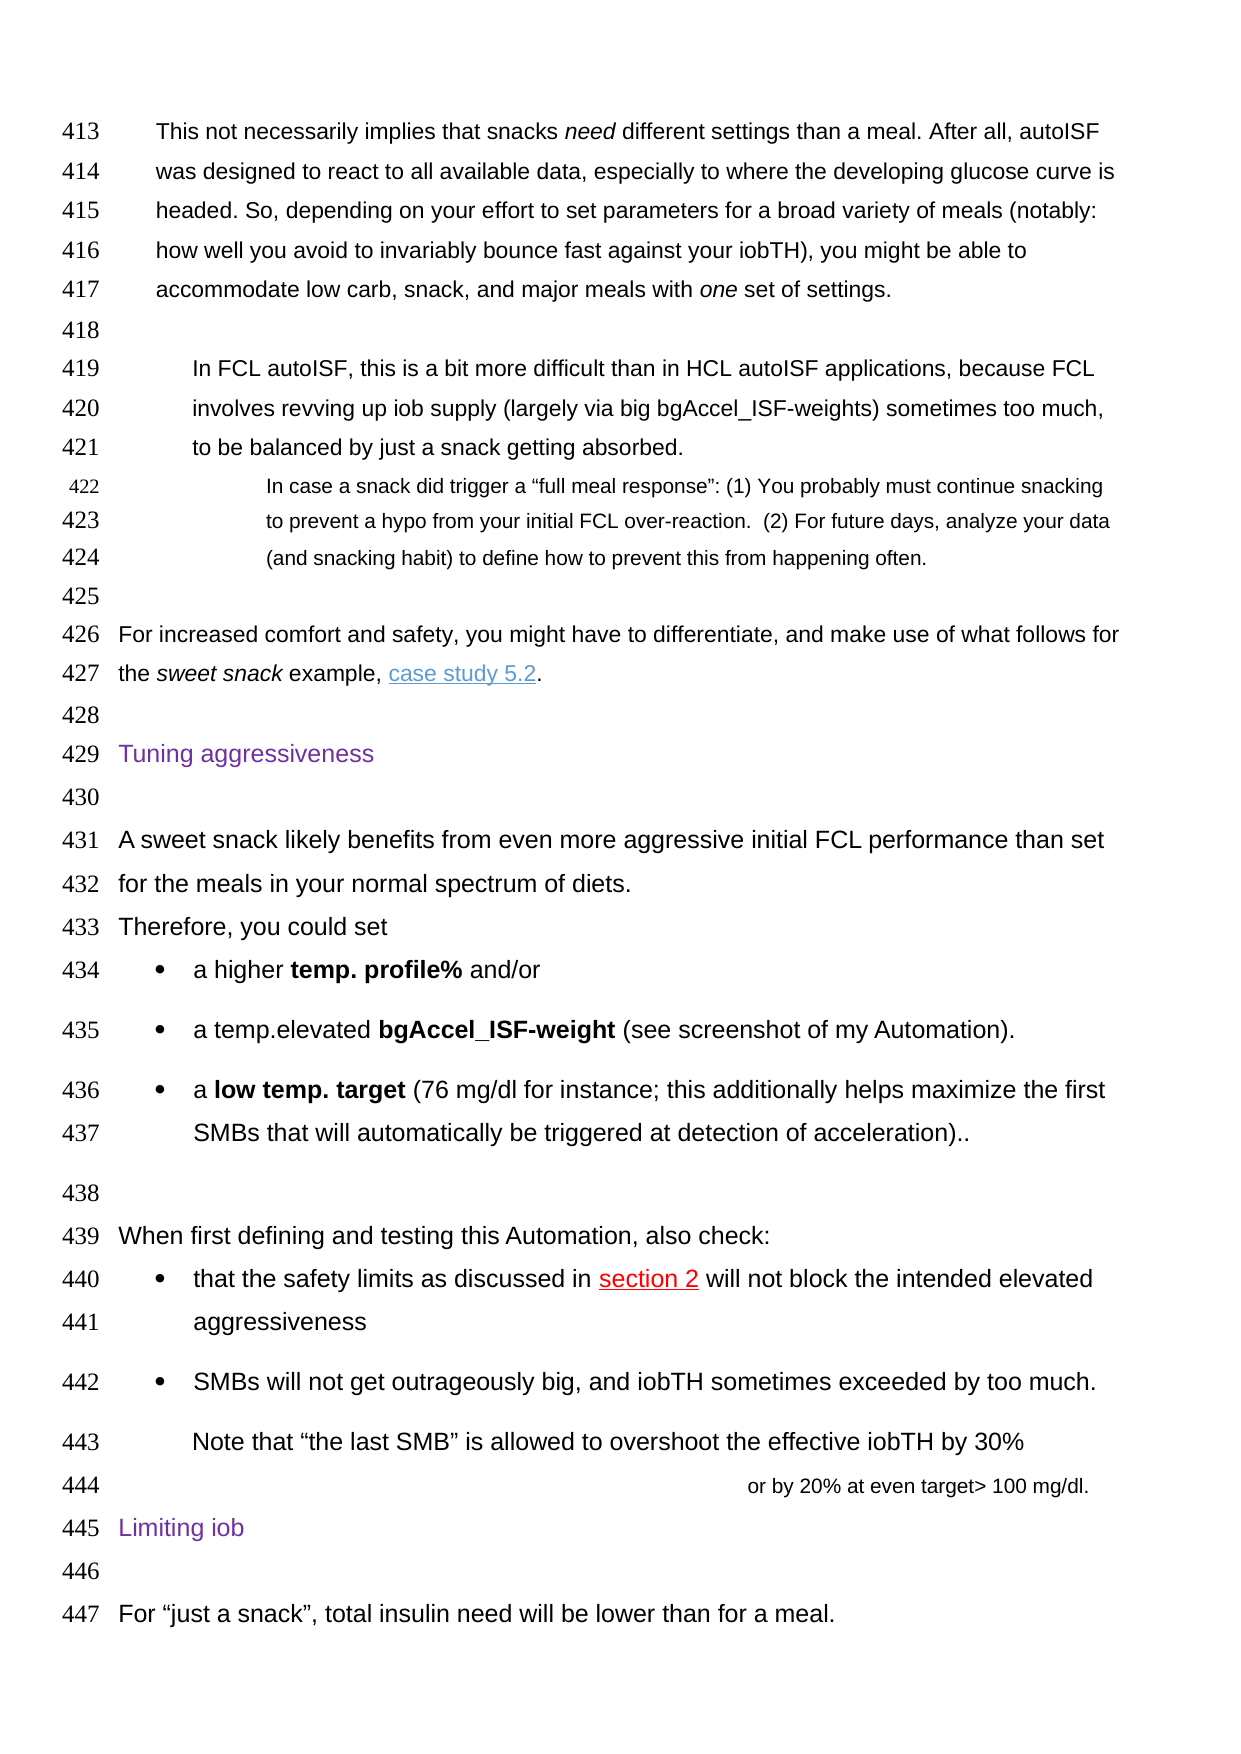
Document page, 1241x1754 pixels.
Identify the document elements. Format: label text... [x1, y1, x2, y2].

text For increased comfort and safety, you might have to differentiate, and make use of what follows for the sweet snack example, case study 5.2. [118, 621, 1122, 687]
text or by 20% at even target> 100 mg/dl. [192, 1470, 1122, 1499]
list a temp.elevated bgAccel_ISF-weight (see screenshot of my Automation). [156, 1015, 1122, 1043]
text When first defining and testing this Automation, also check: [118, 1221, 1122, 1249]
list a low temp. target (76 mg/dl for instance; this additionally helps maximize the first SMBs that will automatically be triggered at detection of acceleration).. [156, 1074, 1122, 1147]
text Note that “the last SMB” is allowed to overshoot the effective iobTH by 30% [192, 1427, 1122, 1456]
text Limiting iob [118, 1513, 1122, 1542]
text This not necessarily implies that snacks need different settings than a meal. After all, autoISF was designed to react to all available data, especially to where the developing glucose curve is headed. So, depending on your effort to set parameters for a broad variety of meals (notably: how well you avoid to invariably bounce fast against your iobTH), you might be able to accommodate low carb, snack, and major meals with one set of settings. [156, 118, 1122, 302]
text In FCL autoISF, this is a bit more difficult than in HCL autoISF applications, because FCL involves revving up iob supply (largely via big bgAccel_ISF-weights) sometimes too much, to be balanced by just a snack getting absorbed. [192, 355, 1122, 460]
list that the safety limits as discussed in section 2 will not block the intended elevated aggressiveness [156, 1264, 1122, 1336]
list a higher temp. profile% and/or [156, 955, 1122, 984]
text A sweet snack likely benefits from even more aggressive initial FCL performance than set for the meals in your normal spectrum of diets. [118, 825, 1122, 897]
list SMBs will not get outrageously big, and iobTH sometimes exceeded by too much. [156, 1367, 1122, 1396]
text For “just a snack”, total insulin need will be lower than for a meal. [118, 1599, 1122, 1628]
text In case a snack did trigger a “full meal response”: (1) You probably must continue snacking to prevent a hypo from your initial FCL over-reaction. (2) For future days, analyze your data (and snacking habit) to define how to prevent this from happening often. [266, 473, 1122, 569]
text Tuning aggressiveness [118, 739, 1122, 768]
text Therefore, you could set [118, 912, 1122, 940]
